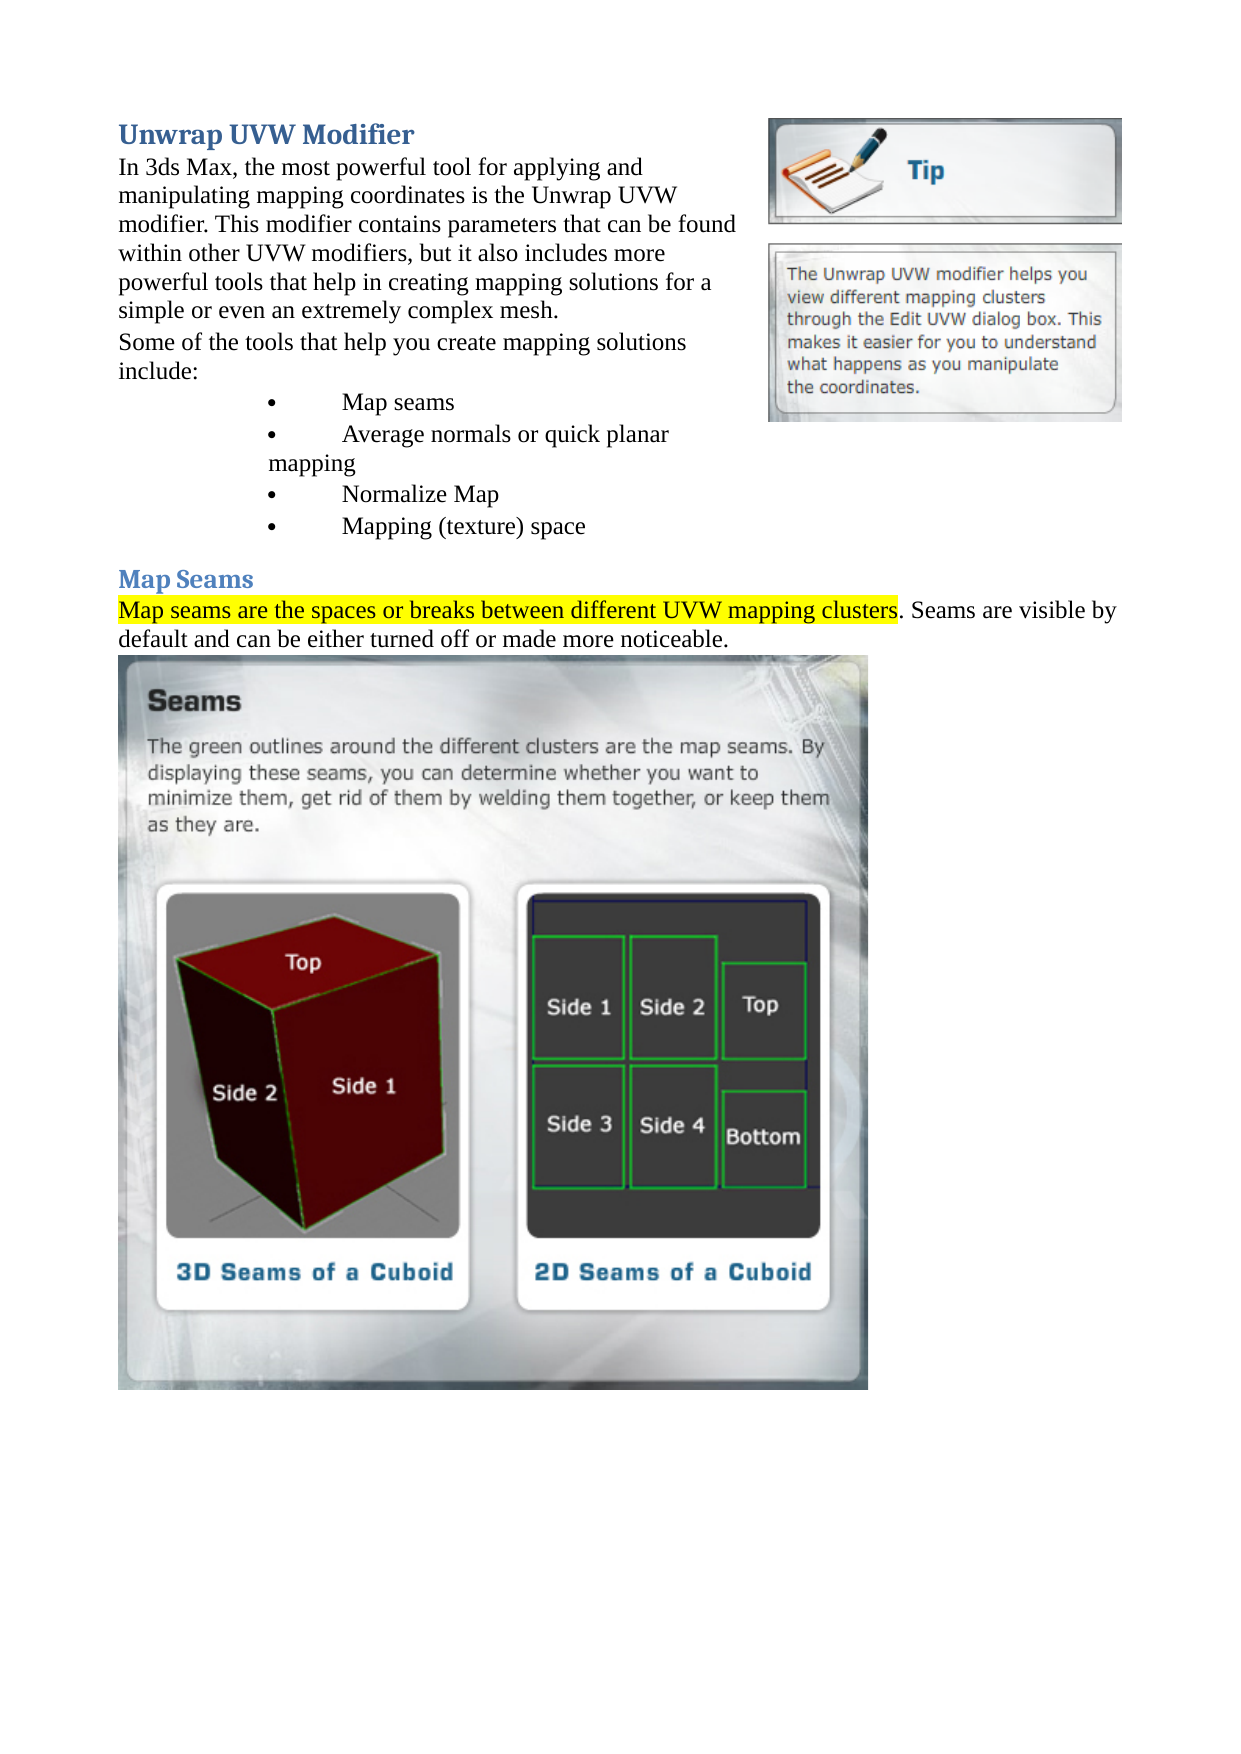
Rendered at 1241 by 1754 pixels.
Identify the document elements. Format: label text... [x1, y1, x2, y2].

text In 3ds Max, the most powerful tool for applying and manipulating mapping coordinates is the Unwrap UVW modifier. This modifier contains parameters that can be found within other UVW modifiers, but it also includes more powerful tools that help in creating mapping solutions for a simple or even an extremely complex mesh. [118, 152, 767, 324]
list Average normals or quick planar mapping [268, 419, 1122, 477]
picture [767, 118, 1122, 422]
picture [118, 655, 869, 1390]
list Mapping (texture) space [268, 511, 1122, 540]
subtitle Map Seams [118, 564, 1122, 595]
text Some of the tools that help you create mapping solutions include: [118, 327, 767, 384]
subtitle Unwrap UVW Modifier [118, 118, 767, 152]
list Normalize Map [268, 479, 1122, 508]
list Map seams [268, 387, 767, 416]
text Map seams are the spaces or breaks between different UVW mapping clusters. Seams are visible by default and can be either turned off or made more noticeable. [118, 595, 1122, 652]
